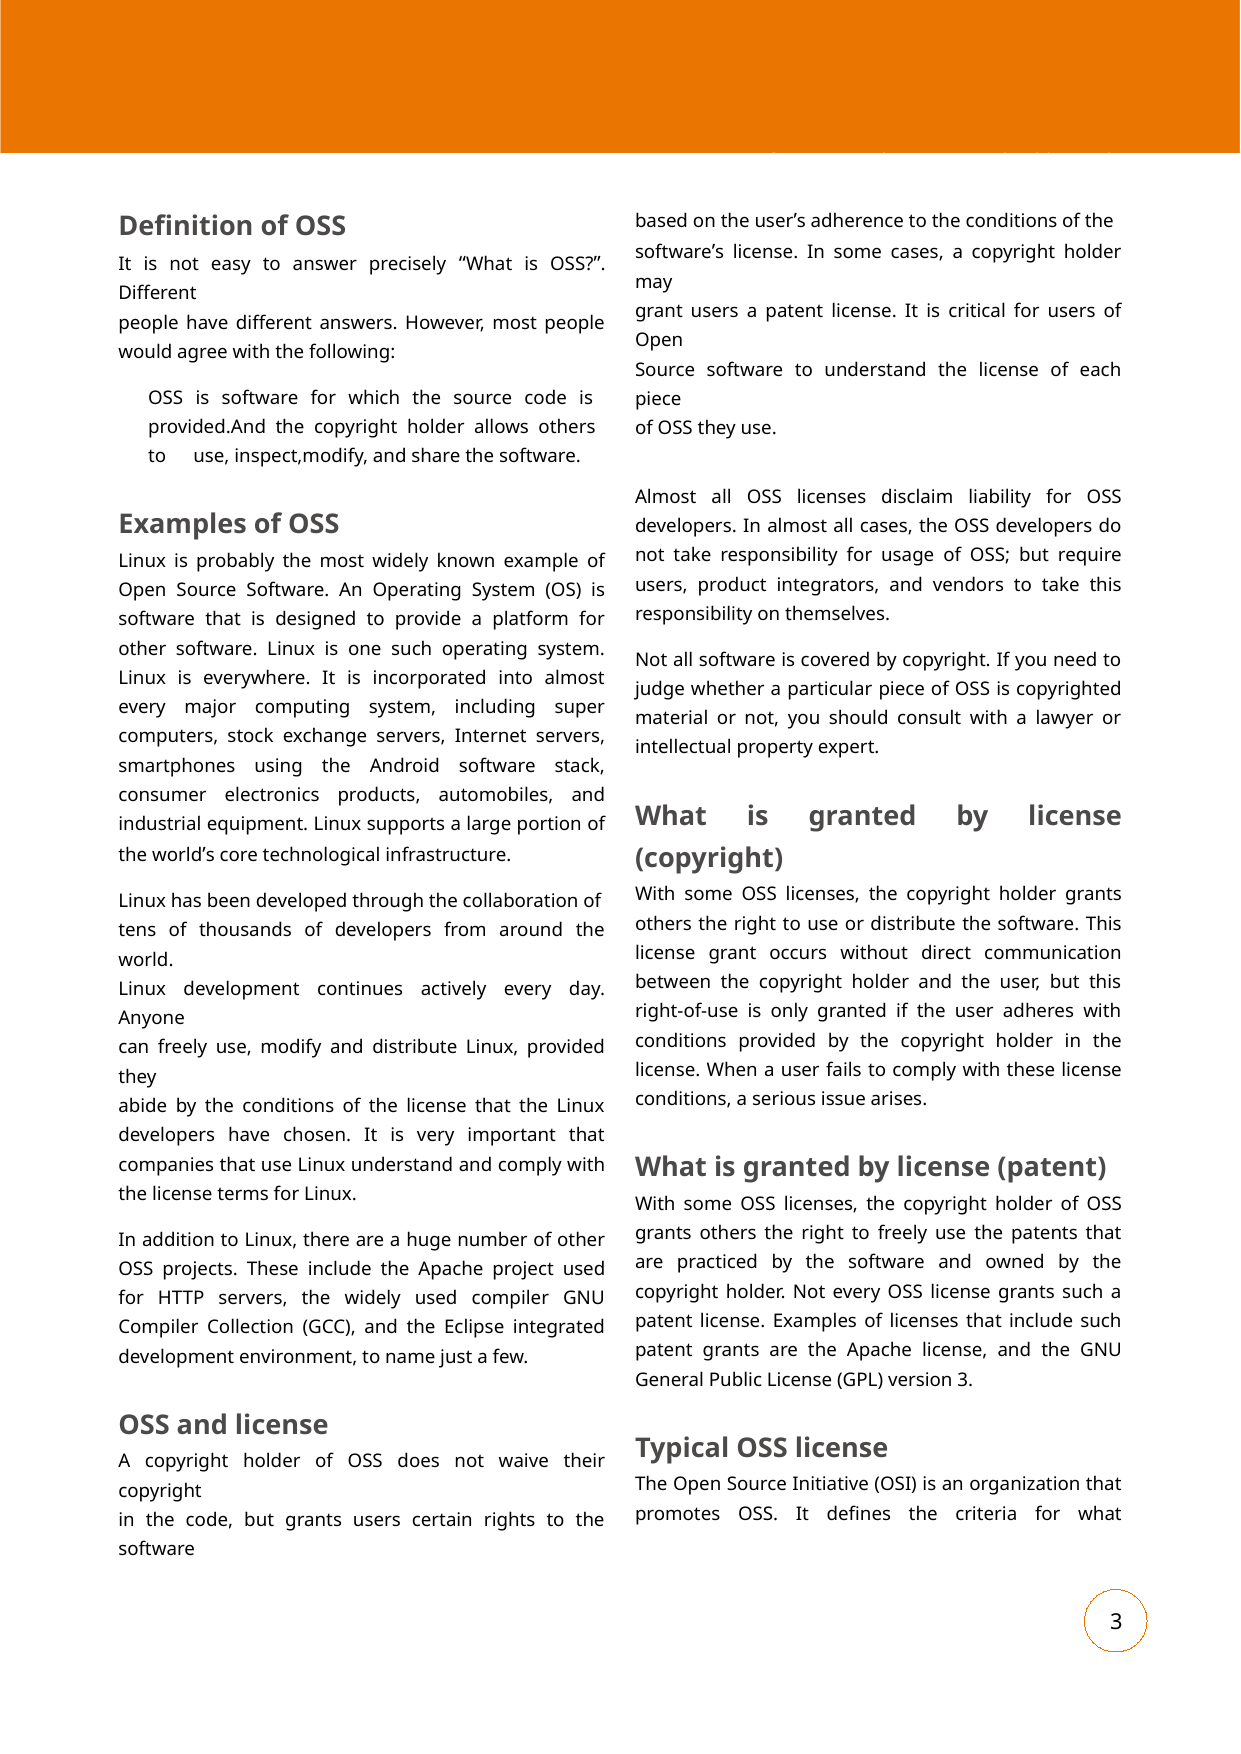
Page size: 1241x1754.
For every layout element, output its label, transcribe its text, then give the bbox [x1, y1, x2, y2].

text With some OSS licenses, the copyright holder grants others the right to use or distribute the software. This license grant occurs without direct communication between the copyright holder and the user, but this right-of-use is only granted if the user adheres with conditions provided by the copyright holder in the license. When a user fails to comply with these license conditions, a serious issue arises. [635, 881, 1122, 1111]
text OSS and license [118, 1405, 605, 1442]
text What is granted by license (copyright) [635, 796, 1122, 875]
text tens of thousands of developers from around the world. [118, 917, 605, 972]
text With some OSS licenses, the copyright holder of OSS grants others the right to freely use the patents that are practiced by the software and owned by the copyright holder. Not every OSS license grants such a patent license. Examples of licenses that include such patent grants are the Apache license, and the GNU General Public License (GPL) version 3. [635, 1190, 1122, 1391]
text Definition of OSS [118, 207, 605, 243]
text Linux development continues actively every day. Anyone [118, 975, 605, 1030]
text Linux is probably the most widely known example of Open Source Software. An Operating System (OS) is software that is designed to provide a platform for other software. Linux is one such operating system. Linux is everywhere. It is incorporated into almost every major computing system, including super computers, stock exchange servers, Internet servers, smartphones using the Android software stack, consumer electronics products, automobiles, and industrial equipment. Linux supports a large portion of the world’s core technological infrastructure. [118, 547, 605, 867]
text The Open Source Initiative (OSI) is an organization that promotes OSS. It defines the criteria for what [635, 1471, 1122, 1525]
text grant users a patent license. It is critical for users of Open [635, 297, 1122, 352]
text of OSS they use. [635, 414, 1122, 440]
text people have different answers. However, most people would agree with the following: [118, 309, 605, 364]
text abide by the conditions of the license that the Linux developers have chosen. It is very important that companies that use Linux understand and comply with the license terms for Linux. [118, 1092, 605, 1206]
text Almost all OSS licenses disclaim liability for OSS developers. In almost all cases, the OSS developers do not take responsibility for usage of OSS; but require users, product integrators, and vendors to take this responsibility on themselves. [635, 483, 1122, 626]
text can freely use, modify and distribute Linux, provided they [118, 1034, 605, 1089]
text In addition to Linux, there are a huge number of other OSS projects. These include the Apache project used for HTTP servers, the widely used compiler GNU Compiler Collection (GCC), and the Eclipse integrated development environment, to name just a few. [118, 1226, 605, 1368]
text based on the user’s adherence to the conditions of the [635, 207, 1122, 233]
text It is not easy to answer precisely “What is OSS?”. Different [118, 249, 605, 305]
text OSS is software for which the source code is provided.And the copyright holder allows others to use, inspect,modify, and share the software. [118, 384, 605, 468]
text Linux has been developed through the collaboration of [118, 887, 605, 913]
text in the code, but grants users certain rights to the software [118, 1506, 605, 1561]
text Source software to understand the license of each piece [635, 356, 1122, 411]
text Examples of OSS [118, 505, 605, 542]
text A copyright holder of OSS does not waive their copyright [118, 1448, 605, 1502]
text Typical OSS license [635, 1428, 1122, 1465]
text software’s license. In some cases, a copyright holder may [635, 237, 1122, 294]
text What is granted by license (patent) [635, 1148, 1122, 1185]
text Not all software is covered by copyright. If you need to judge whether a particular piece of OSS is copyrighted material or not, you should consult with a lawyer or intellectual property expert. [635, 646, 1122, 759]
